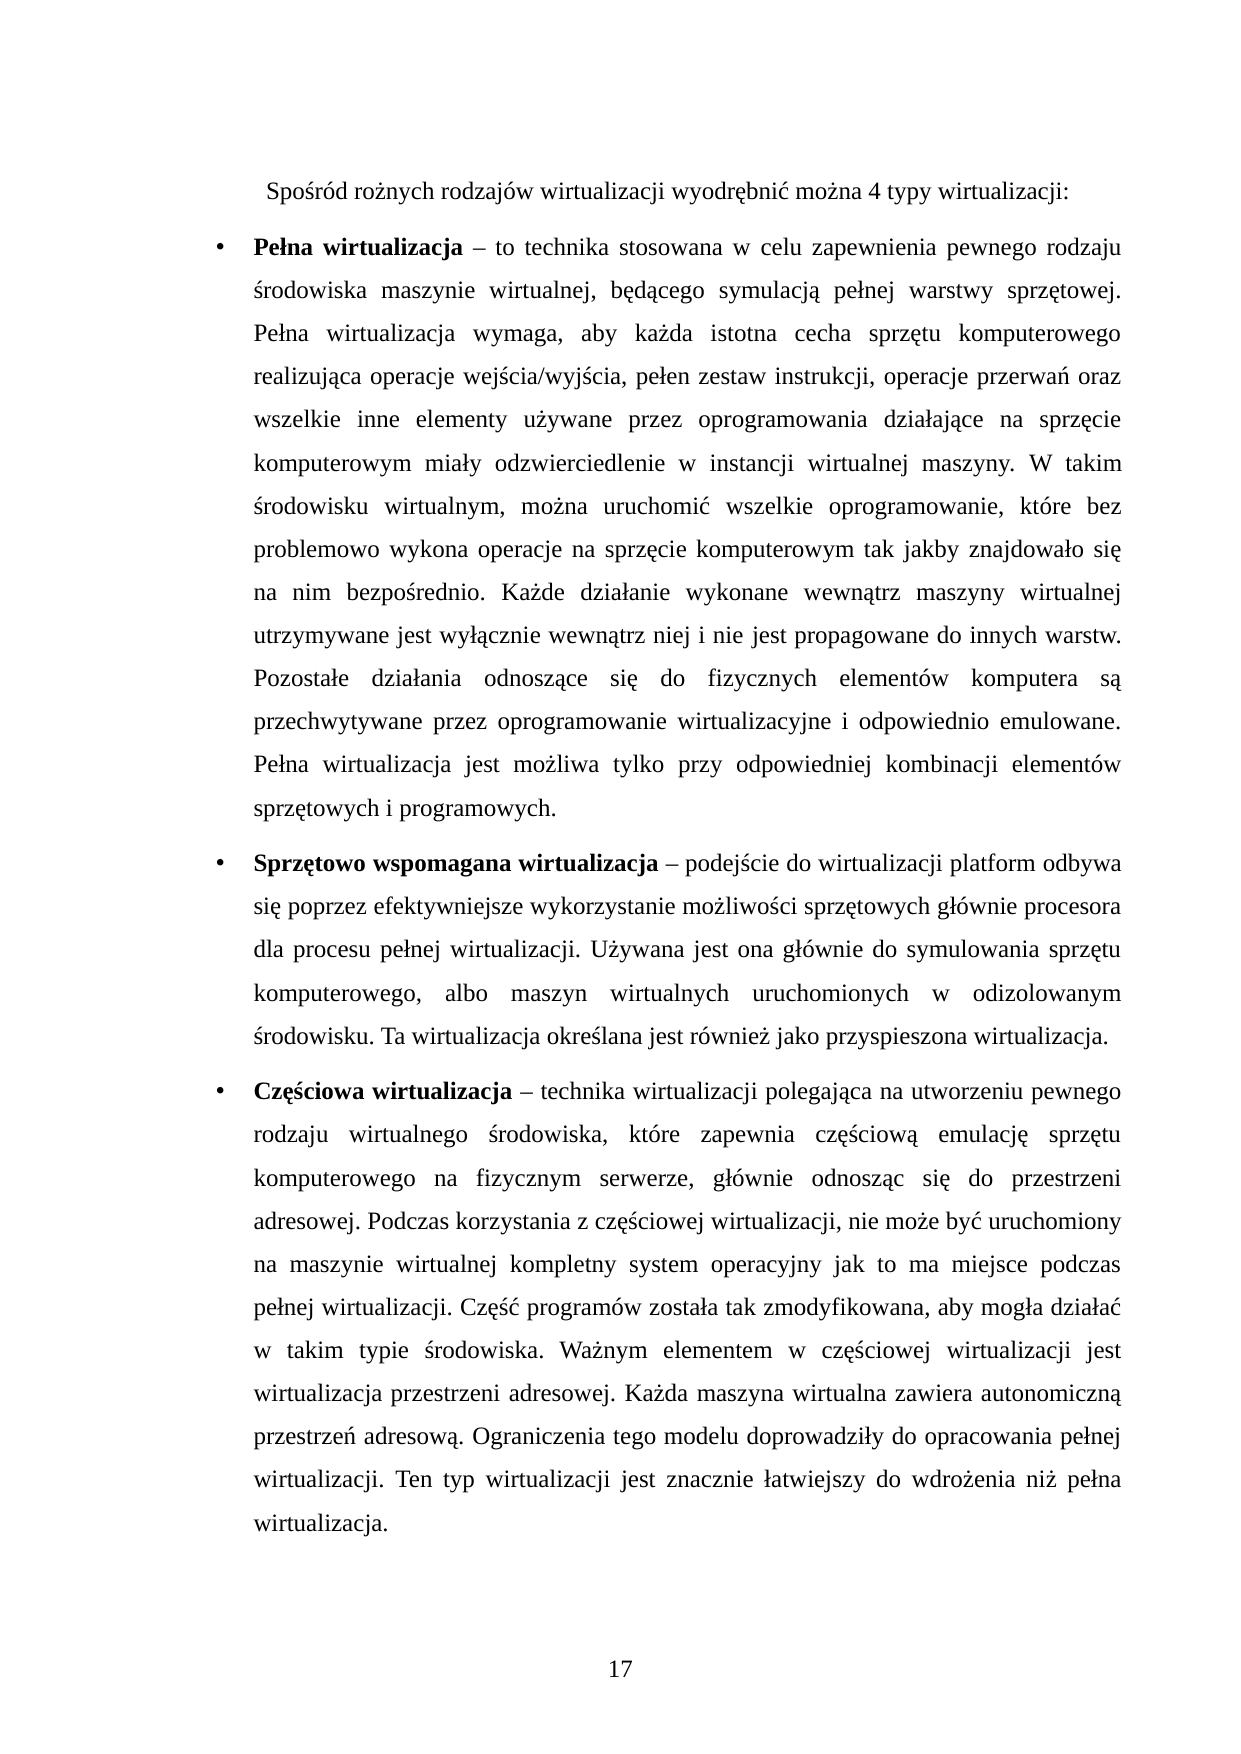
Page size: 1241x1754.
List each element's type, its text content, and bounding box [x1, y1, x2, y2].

list Częściowa wirtualizacja – technika wirtualizacji polegająca na utworzeniu pewnego rodzaju wirtualnego środowiska, które zapewnia częściową emulację sprzętu komputerowego na fizycznym serwerze, głównie odnosząc się do przestrzeni adresowej. Podczas korzystania z częściowej wirtualizacji, nie może być uruchomiony na maszynie wirtualnej kompletny system operacyjny jak to ma miejsce podczas pełnej wirtualizacji. Część programów została tak zmodyfikowana, aby mogła działać w takim typie środowiska. Ważnym elementem w częściowej wirtualizacji jest wirtualizacja przestrzeni adresowej. Każda maszyna wirtualna zawiera autonomiczną przestrzeń adresową. Ograniczenia tego modelu doprowadziły do opracowania pełnej wirtualizacji. Ten typ wirtualizacji jest znacznie łatwiejszy do wdrożenia niż pełna wirtualizacja. [216, 1076, 1122, 1579]
list Sprzętowo wspomagana wirtualizacja – podejście do wirtualizacji platform odbywa się poprzez efektywniejsze wykorzystanie możliwości sprzętowych głównie procesora dla procesu pełnej wirtualizacji. Używana jest ona głównie do symulowania sprzętu komputerowego, albo maszyn wirtualnych uruchomionych w odizolowanym środowisku. Ta wirtualizacja określana jest również jako przyspieszona wirtualizacja. [216, 848, 1122, 1049]
text Spośród rożnych rodzajów wirtualizacji wyodrębnić można 4 typy wirtualizacji: [178, 176, 1122, 205]
list Pełna wirtualizacja – to technika stosowana w celu zapewnienia pewnego rodzaju środowiska maszynie wirtualnej, będącego symulacją pełnej warstwy sprzętowej. Pełna wirtualizacja wymaga, aby każda istotna cecha sprzętu komputerowego realizująca operacje wejścia/wyjścia, pełen zestaw instrukcji, operacje przerwań oraz wszelkie inne elementy używane przez oprogramowania działające na sprzęcie komputerowym miały odzwierciedlenie w instancji wirtualnej maszyny. W takim środowisku wirtualnym, można uruchomić wszelkie oprogramowanie, które bez problemowo wykona operacje na sprzęcie komputerowym tak jakby znajdowało się na nim bezpośrednio. Każde działanie wykonane wewnątrz maszyny wirtualnej utrzymywane jest wyłącznie wewnątrz niej i nie jest propagowane do innych warstw. Pozostałe działania odnoszące się do fizycznych elementów komputera są przechwytywane przez oprogramowanie wirtualizacyjne i odpowiednio emulowane. Pełna wirtualizacja jest możliwa tylko przy odpowiedniej kombinacji elementów sprzętowych i programowych. [216, 232, 1122, 821]
